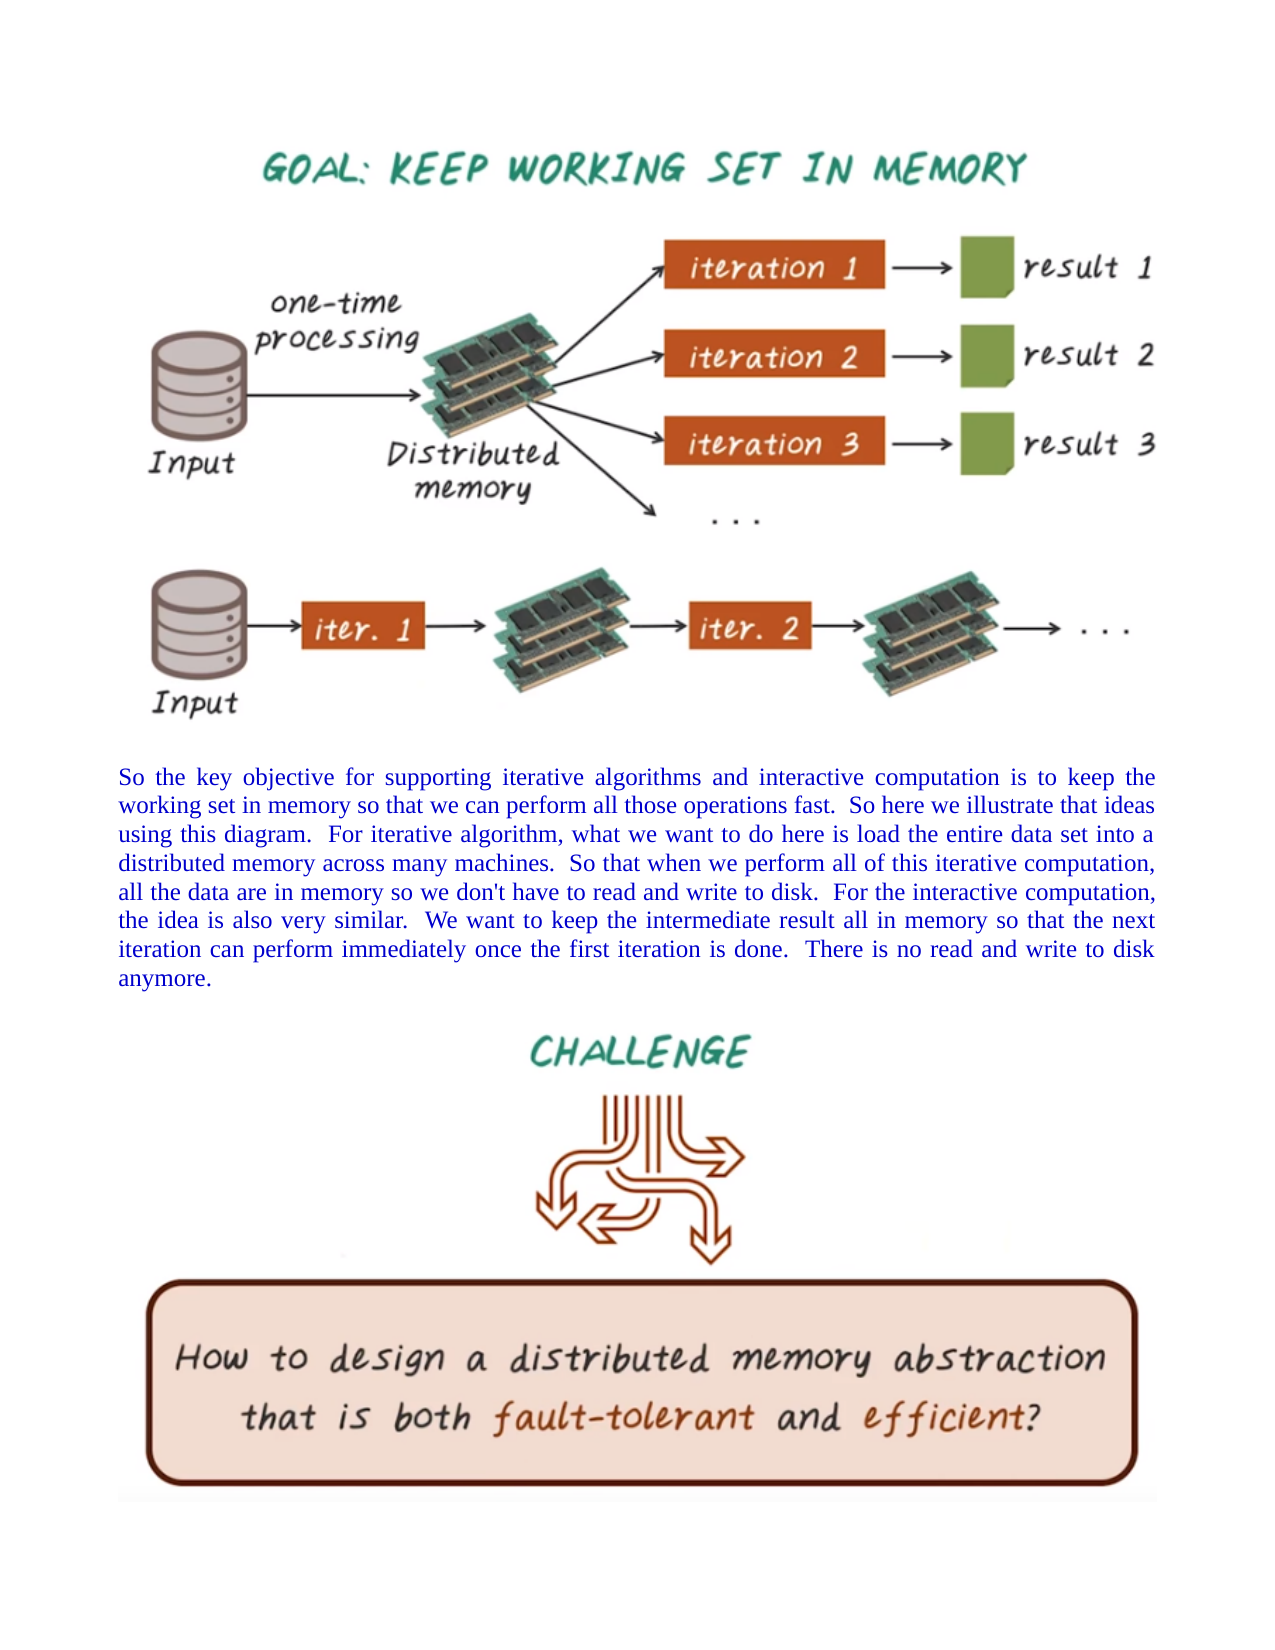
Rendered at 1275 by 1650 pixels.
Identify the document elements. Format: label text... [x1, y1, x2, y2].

picture [118, 146, 1157, 734]
picture [118, 1020, 1157, 1502]
text So the key objective for supporting iterative algorithms and interactive computation is to keep the working set in memory so that we can perform all those operations fast. So here we illustrate that ideas using this diagram. For iterative algorithm, what we want to do here is load the entire data set into a distributed memory across many machines. So that when we perform all of this iterative computation, all the data are in memory so we don't have to read and write to disk. For the interactive computation, the idea is also very similar. We want to keep the intermediate result all in memory so that the next iteration can perform immediately once the first iteration is done. There is no read and write to disk anymore. [118, 762, 1157, 992]
